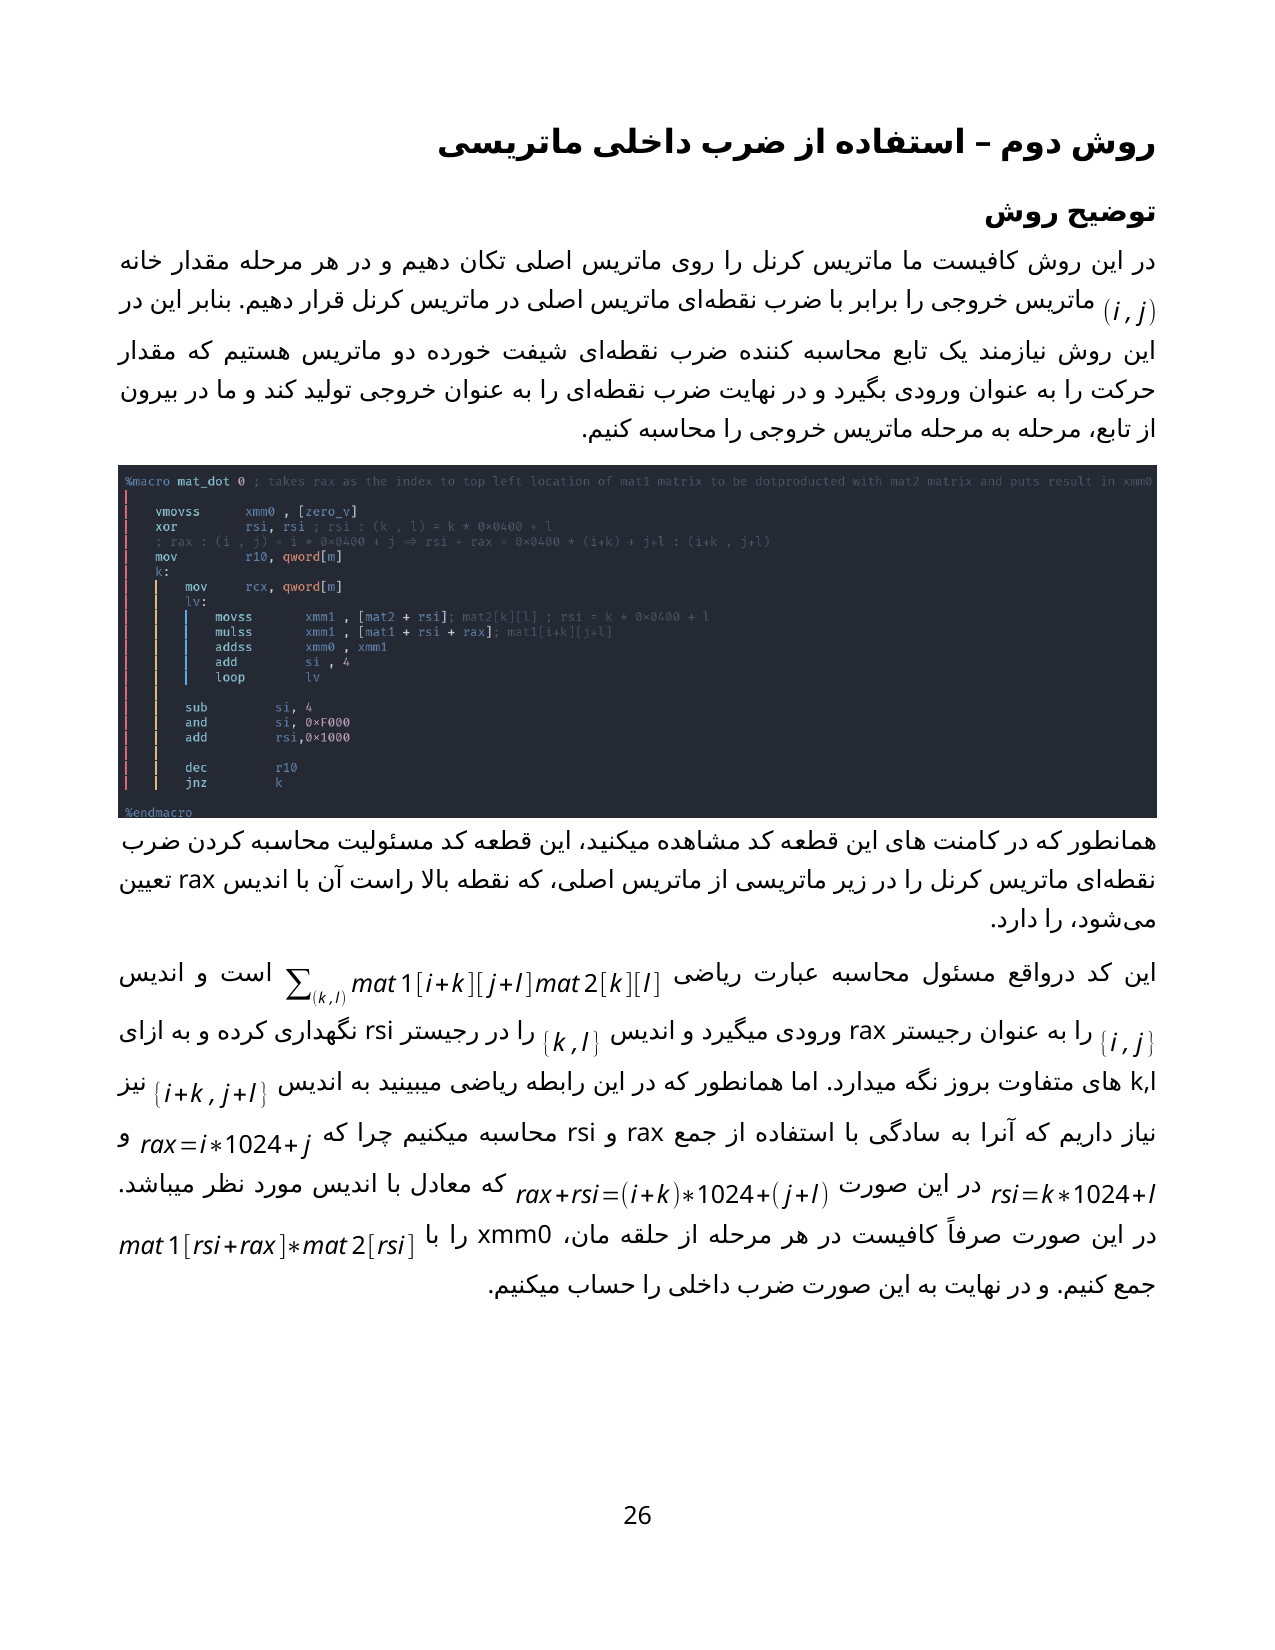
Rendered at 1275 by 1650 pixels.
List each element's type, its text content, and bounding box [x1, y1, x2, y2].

text همانطور که در کامنت های این قطعه کد مشاهده میکنید، این قطعه کد مسئولیت محاسبه کردن ضرب نقطه‌ای ماتریس کرنل را در زیر ماتریسی از ماتریس اصلی، که نقطه بالا راست آن با اندیس rax تعیین می‌شود، را دارد. [118, 818, 1157, 935]
picture [118, 465, 1157, 818]
subtitle توضیح روش [118, 191, 1157, 230]
text در این روش کافیست ما ماتریس کرنل را روی ماتریس اصلی تکان دهیم و در هر مرحله مقدار خانه ماتریس خروجی را برابر با ضرب نقطه‌ای ماتریس اصلی در ماتریس کرنل قرار دهیم. بنابر این در این روش نیازمند یک تابع محاسبه کننده ضرب نقطه‌ای شیفت خورده دو ماتریس هستیم که مقدار حرکت را به عنوان ورودی بگیرد و در نهایت ضرب نقطه‌ای را به عنوان خروجی تولید کند و ما در بیرون از تابع، مرحله به مرحله ماتریس خروجی را محاسبه کنیم. [118, 243, 1157, 445]
text این کد در‌واقع مسئول محاسبه عبارت ریاضی است و اندیس را به عنوان رجیستر rax ورودی میگیرد و اندیس را در رجیستر rsi نگهداری کرده و به ازای k,l های متفاوت بروز نگه میدارد. اما همانطور که در این رابطه ریاضی میبینید به اندیس نیز نیاز داریم که آنرا به سادگی با استفاده از جمع rax و rsi محاسبه میکنیم چرا که و در این صورت که معادل با اندیس مورد نظر میباشد. در این صورت صرفاً کافیست در هر مرحله از حلقه مان، xmm0 را با جمع کنیم. و در نهایت به این صورت ضرب داخلی را حساب میکنیم. [118, 954, 1157, 1301]
subtitle روش دوم – استفاده از ضرب داخلی ماتریسی [118, 118, 1157, 163]
